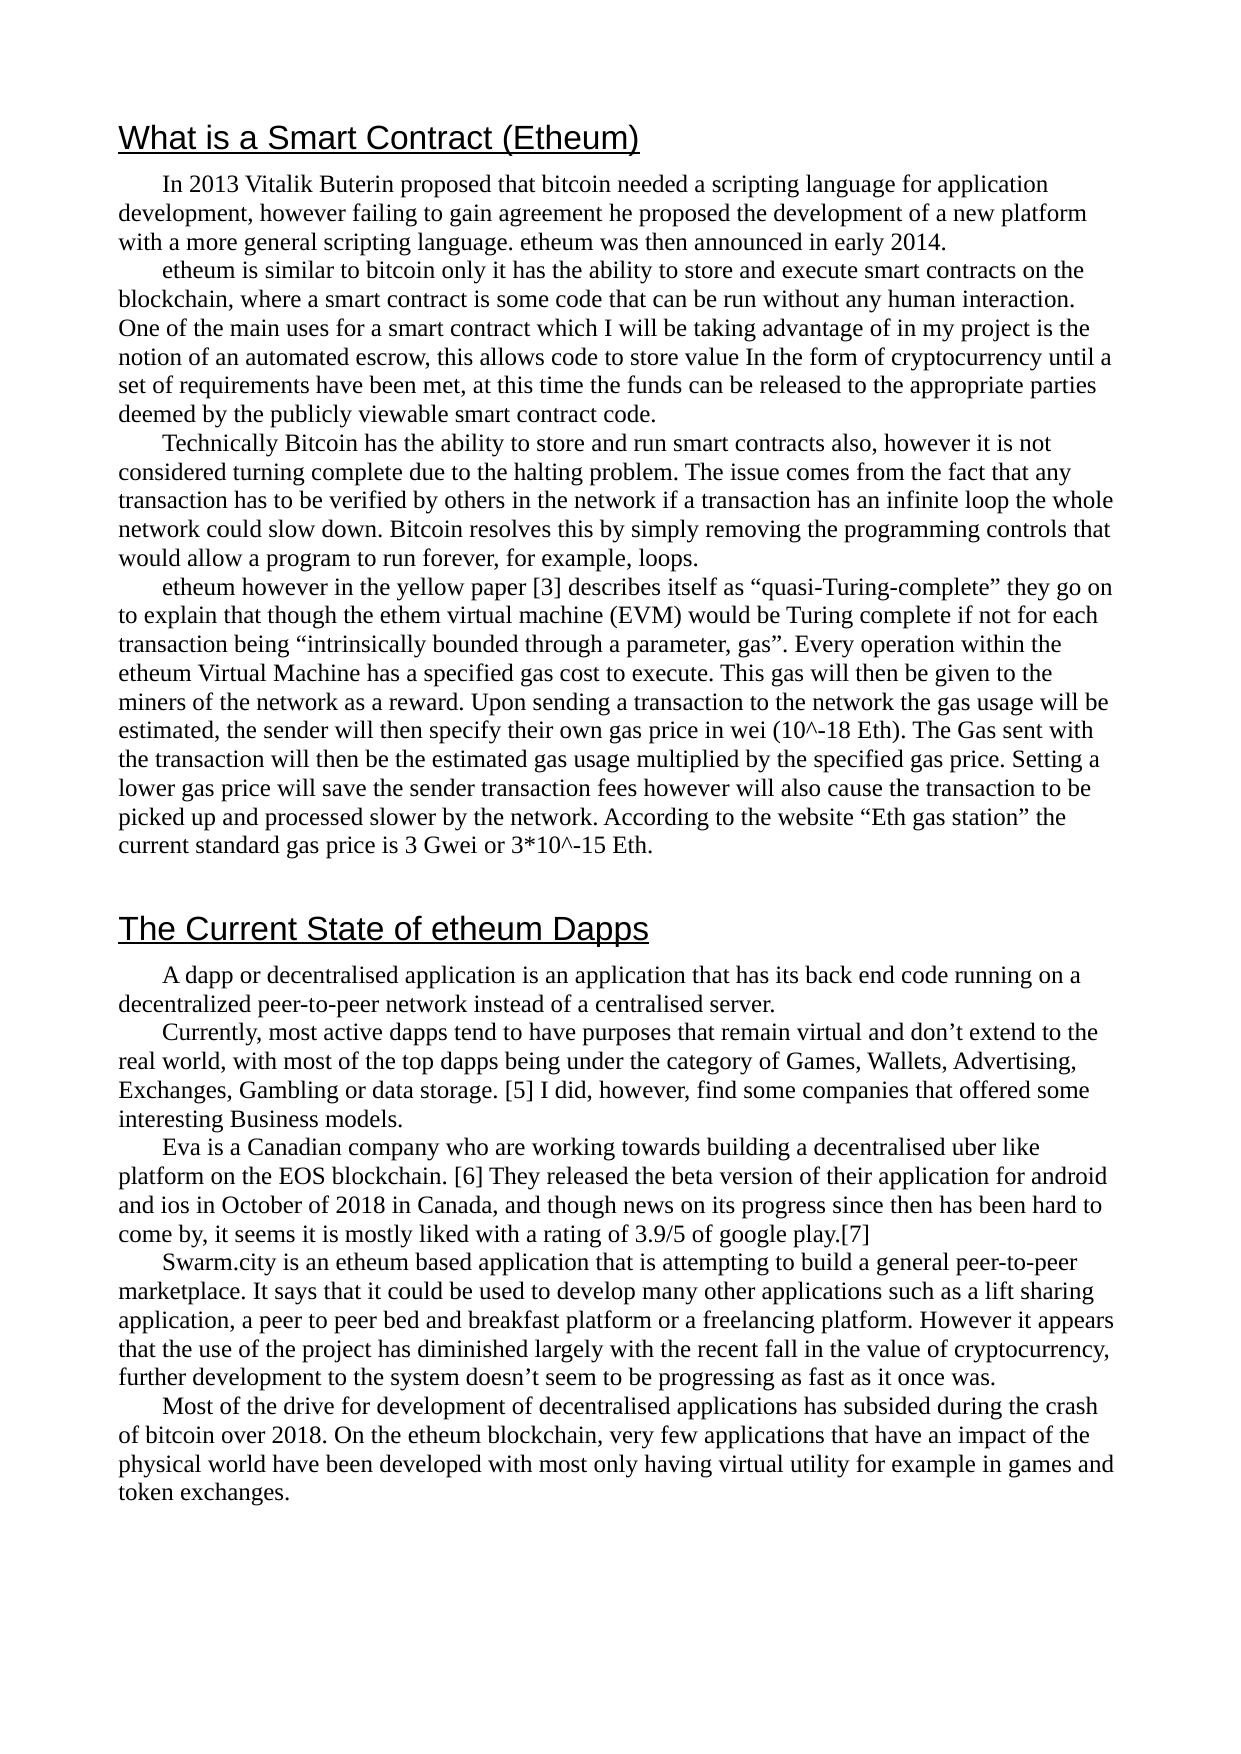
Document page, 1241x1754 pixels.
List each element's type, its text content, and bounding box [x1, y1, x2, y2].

text In 2013 Vitalik Buterin proposed that bitcoin needed a scripting language for application development, however failing to gain agreement he proposed the development of a new platform with a more general scripting language. etheum was then announced in early 2014. [118, 169, 1122, 256]
subtitle The Current State of etheum Dapps [118, 909, 1122, 947]
text Most of the drive for development of decentralised applications has subsided during the crash of bitcoin over 2018. On the etheum blockchain, very few applications that have an impact of the physical world have been developed with most only having virtual utility for example in games and token exchanges. [118, 1391, 1122, 1506]
text etheum however in the yellow paper [3] describes itself as “quasi-Turing-complete” they go on to explain that though the ethem virtual machine (EVM) would be Turing complete if not for each transaction being “intrinsically bounded through a parameter, gas”. Every operation within the etheum Virtual Machine has a specified gas cost to execute. This gas will then be given to the miners of the network as a reward. Upon sending a transaction to the network the gas usage will be estimated, the sender will then specify their own gas price in wei (10^-18 Eth). The Gas sent with the transaction will then be the estimated gas usage multiplied by the specified gas price. Setting a lower gas price will save the sender transaction fees however will also cause the transaction to be picked up and processed slower by the network. According to the website “Eth gas station” the current standard gas price is 3 Gwei or 3*10^-15 Eth. [118, 572, 1122, 859]
text A dapp or decentralised application is an application that has its back end code running on a decentralized peer-to-peer network instead of a centralised server. [118, 960, 1122, 1017]
text Technically Bitcoin has the ability to store and run smart contracts also, however it is not considered turning complete due to the halting problem. The issue comes from the fact that any transaction has to be verified by others in the network if a transaction has an infinite loop the whole network could slow down. Bitcoin resolves this by simply removing the programming controls that would allow a program to run forever, for example, loops. [118, 428, 1122, 572]
text Currently, most active dapps tend to have purposes that remain virtual and don’t extend to the real world, with most of the top dapps being under the category of Games, Wallets, Advertising, Exchanges, Gambling or data storage. [5] I did, however, find some companies that offered some interesting Business models. [118, 1017, 1122, 1132]
text Eva is a Canadian company who are working towards building a decentralised uber like platform on the EOS blockchain. [6] They released the beta version of their application for android and ios in October of 2018 in Canada, and though news on its progress since then has been hard to come by, it seems it is mostly liked with a rating of 3.9/5 of google play.[7] [118, 1132, 1122, 1247]
text Swarm.city is an etheum based application that is attempting to build a general peer-to-peer marketplace. It says that it could be used to develop many other applications such as a lift sharing application, a peer to peer bed and breakfast platform or a freelancing platform. However it appears that the use of the project has diminished largely with the recent fall in the value of cryptocurrency, further development to the system doesn’t seem to be progressing as fast as it once was. [118, 1247, 1122, 1391]
text etheum is similar to bitcoin only it has the ability to store and execute smart contracts on the blockchain, where a smart contract is some code that can be run without any human interaction. One of the main uses for a smart contract which I will be taking advantage of in my project is the notion of an automated escrow, this allows code to store value In the form of cryptocurrency until a set of requirements have been met, at this time the funds can be released to the appropriate parties deemed by the publicly viewable smart contract code. [118, 256, 1122, 428]
subtitle What is a Smart Contract (Etheum) [118, 118, 1122, 157]
